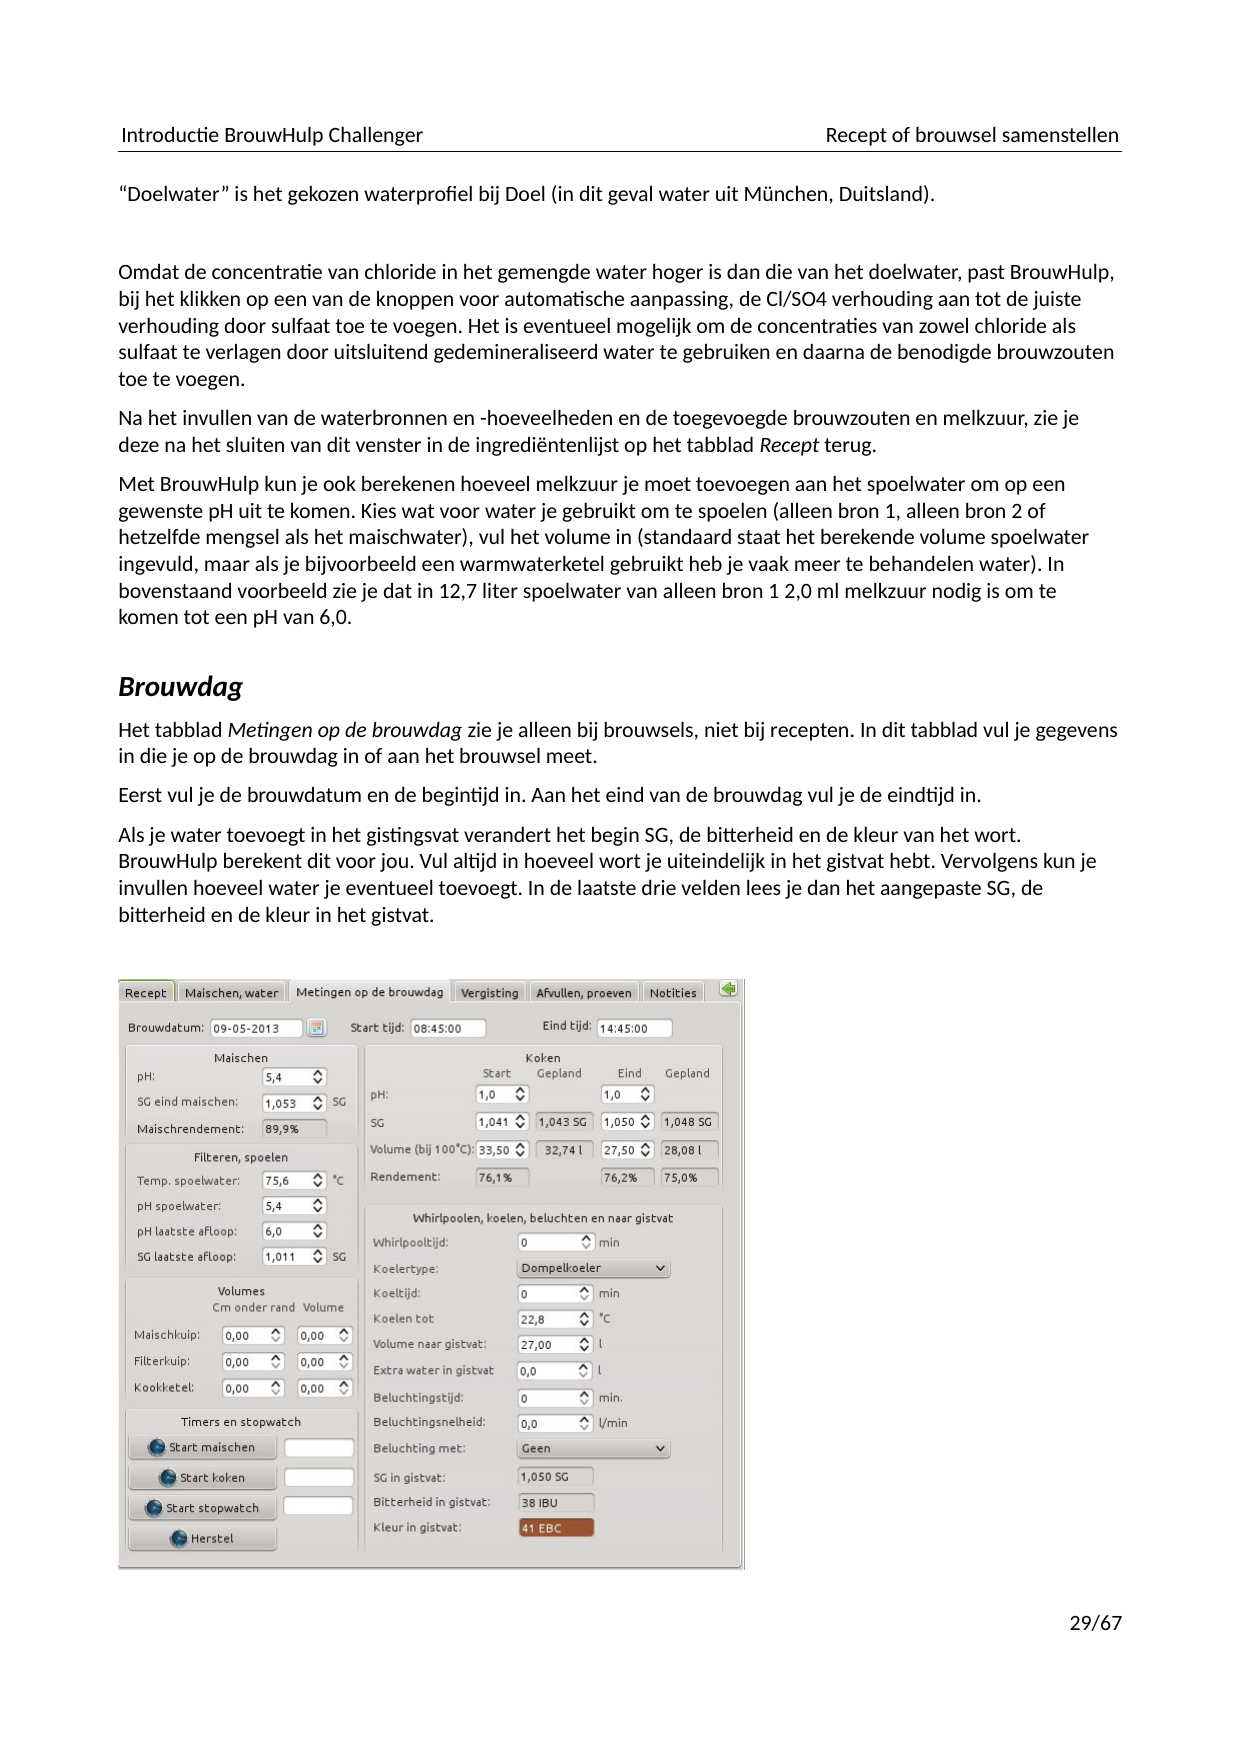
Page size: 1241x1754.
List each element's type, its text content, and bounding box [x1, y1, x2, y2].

subtitle Brouwdag [118, 668, 1122, 703]
text Eerst vul je de brouwdatum en de begintijd in. Aan het eind van de brouwdag vul je de eindtijd in. [118, 782, 1122, 808]
text Het tabblad Metingen op de brouwdag zie je alleen bij brouwsels, niet bij recepten. In dit tabblad vul je gegevens in die je op de brouwdag in of aan het brouwsel meet. [118, 716, 1122, 769]
text Als je water toevoegt in het gistingsvat verandert het begin SG, de bitterheid en de kleur van het wort. BrouwHulp berekent dit voor jou. Vul altijd in hoeveel wort je uiteindelijk in het gistvat hebt. Vervolgens kun je invullen hoeveel water je eventueel toevoegt. In de laatste drie velden lees je dan het aangepaste SG, de bitterheid en de kleur in het gistvat. [118, 821, 1122, 927]
text Na het invullen van de waterbronnen en -hoeveelheden en de toegevoegde brouwzouten en melkzuur, zie je deze na het sluiten van dit venster in de ingrediëntenlijst op het tabblad Recept terug. [118, 404, 1122, 458]
text Omdat de concentratie van chloride in het gemengde water hoger is dan die van het doelwater, past BrouwHulp, bij het klikken op een van de knoppen voor automatische aanpassing, de Cl/SO4 verhouding aan tot de juiste verhouding door sulfaat toe te voegen. Het is eventueel mogelijk om de concentraties van zowel chloride als sulfaat te verlagen door uitsluitend gedemineraliseerd water te gebruiken en daarna de benodigde brouwzouten toe te voegen. [118, 258, 1122, 392]
picture [118, 979, 745, 1571]
text “Doelwater” is het gekozen waterprofiel bij Doel (in dit geval water uit München, Duitsland). [118, 180, 1122, 207]
text Met BrouwHulp kun je ook berekenen hoeveel melkzuur je moet toevoegen aan het spoelwater om op een gewenste pH uit te komen. Kies wat voor water je gebruikt om te spoelen (alleen bron 1, alleen bron 2 of hetzelfde mengsel als het maischwater), vul het volume in (standaard staat het berekende volume spoelwater ingevuld, maar als je bijvoorbeeld een warmwaterketel gebruikt heb je vaak meer te behandelen water). In bovenstaand voorbeeld zie je dat in 12,7 liter spoelwater van alleen bron 1 2,0 ml melkzuur nodig is om te komen tot een pH van 6,0. [118, 470, 1122, 630]
